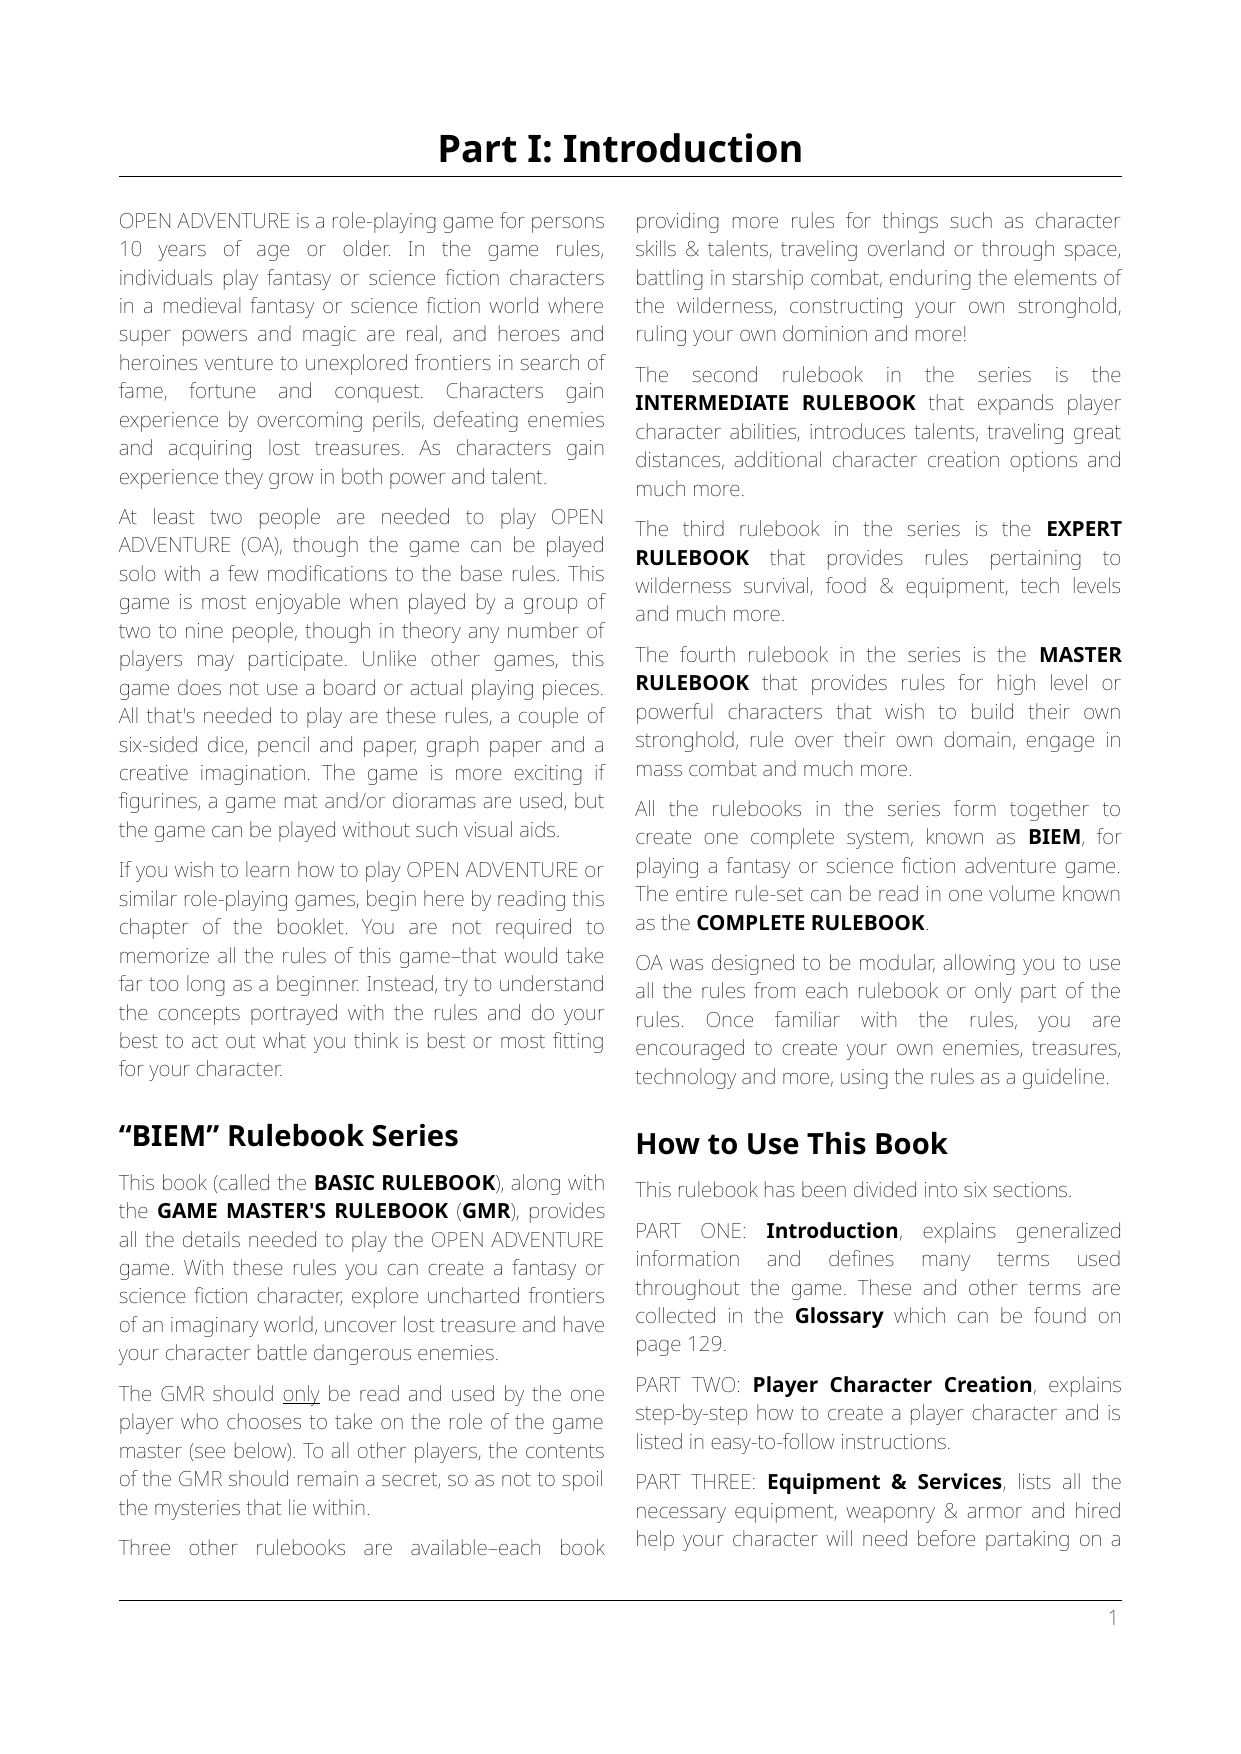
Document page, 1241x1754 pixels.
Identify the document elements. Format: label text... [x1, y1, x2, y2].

text The fourth rulebook in the series is the MASTER RULEBOOK that provides rules for high level or powerful characters that wish to build their own stronghold, rule over their own domain, engage in mass combat and much more. [635, 640, 1122, 782]
text All the rulebooks in the series form together to create one complete system, known as BIEM, for playing a fantasy or science fiction adventure game. The entire rule-set can be read in one volume known as the COMPLETE RULEBOOK. [635, 794, 1122, 936]
subtitle How to Use This Book [635, 1123, 1122, 1163]
text The third rulebook in the series is the EXPERT RULEBOOK that provides rules pertaining to wilderness survival, food & equipment, tech levels and much more. [635, 514, 1122, 628]
text OPEN ADVENTURE is a role-playing game for persons 10 years of age or older. In the game rules, individuals play fantasy or science fiction characters in a medieval fantasy or science fiction world where super powers and magic are real, and heroes and heroines venture to unexplored frontiers in search of fame, fortune and conquest. Characters gain experience by overcoming perils, defeating enemies and acquiring lost treasures. As characters gain experience they grow in both power and talent. [118, 206, 605, 490]
text This book (called the BASIC RULEBOOK), along with the GAME MASTER'S RULEBOOK (GMR), provides all the details needed to play the OPEN ADVENTURE game. With these rules you can create a fantasy or science fiction character, explore uncharted frontiers of an imaginary world, uncover lost treasure and have your character battle dangerous enemies. [118, 1168, 605, 1367]
subtitle “BIEM” Rulebook Series [118, 1116, 605, 1155]
text PART ONE: Introduction, explains generalized information and defines many terms used throughout the game. These and other terms are collected in the Glossary which can be found on page 87. [635, 1216, 1122, 1358]
text This rulebook has been divided into six sections. [635, 1175, 1122, 1204]
text The second rulebook in the series is the INTERMEDIATE RULEBOOK that expands player character abilities, introduces talents, traveling great distances, additional character creation options and much more. [635, 360, 1122, 502]
text PART THREE: Equipment & Services, lists all the necessary equipment, weaponry & armor and hired help your character will need before partaking on a [635, 1467, 1122, 1553]
text providing more rules for things such as character skills & talents, traveling overland or through space, battling in starship combat, enduring the elements of the wilderness, constructing your own stronghold, ruling your own dominion and more! [635, 206, 1122, 348]
text The GMR should only be read and used by the one player who chooses to take on the role of the game master (see below). To all other players, the contents of the GMR should remain a secret, so as not to spoil the mysteries that lie within. [118, 1379, 605, 1521]
text PART TWO: Player Character Creation, explains step-by-step how to create a player character and is listed in easy-to-follow instructions. [635, 1370, 1122, 1455]
text OA was designed to be modular, allowing you to use all the rules from each rulebook or only part of the rules. Once familiar with the rules, you are encouraged to create your own enemies, treasures, technology and more, using the rules as a guideline. [635, 948, 1122, 1090]
text At least two people are needed to play OPEN ADVENTURE (OA), though the game can be played solo with a few modifications to the base rules. This game is most enjoyable when played by a group of two to nine people, though in theory any number of players may participate. Unlike other games, this game does not use a board or actual playing pieces. All that's needed to play are these rules, a couple of six-sided dice, pencil and paper, graph paper and a creative imagination. The game is more exciting if figurines, a game mat and/or dioramas are used, but the game can be played without such visual aids. [118, 502, 605, 843]
text Three other rulebooks are available–each book [118, 1533, 605, 1562]
text If you wish to learn how to play OPEN ADVENTURE or similar role-playing games, begin here by reading this chapter of the booklet. You are not required to memorize all the rules of this game–that would take far too long as a beginner. Instead, try to understand the concepts portrayed with the rules and do your best to act out what you think is best or most fitting for your character. [118, 855, 605, 1083]
